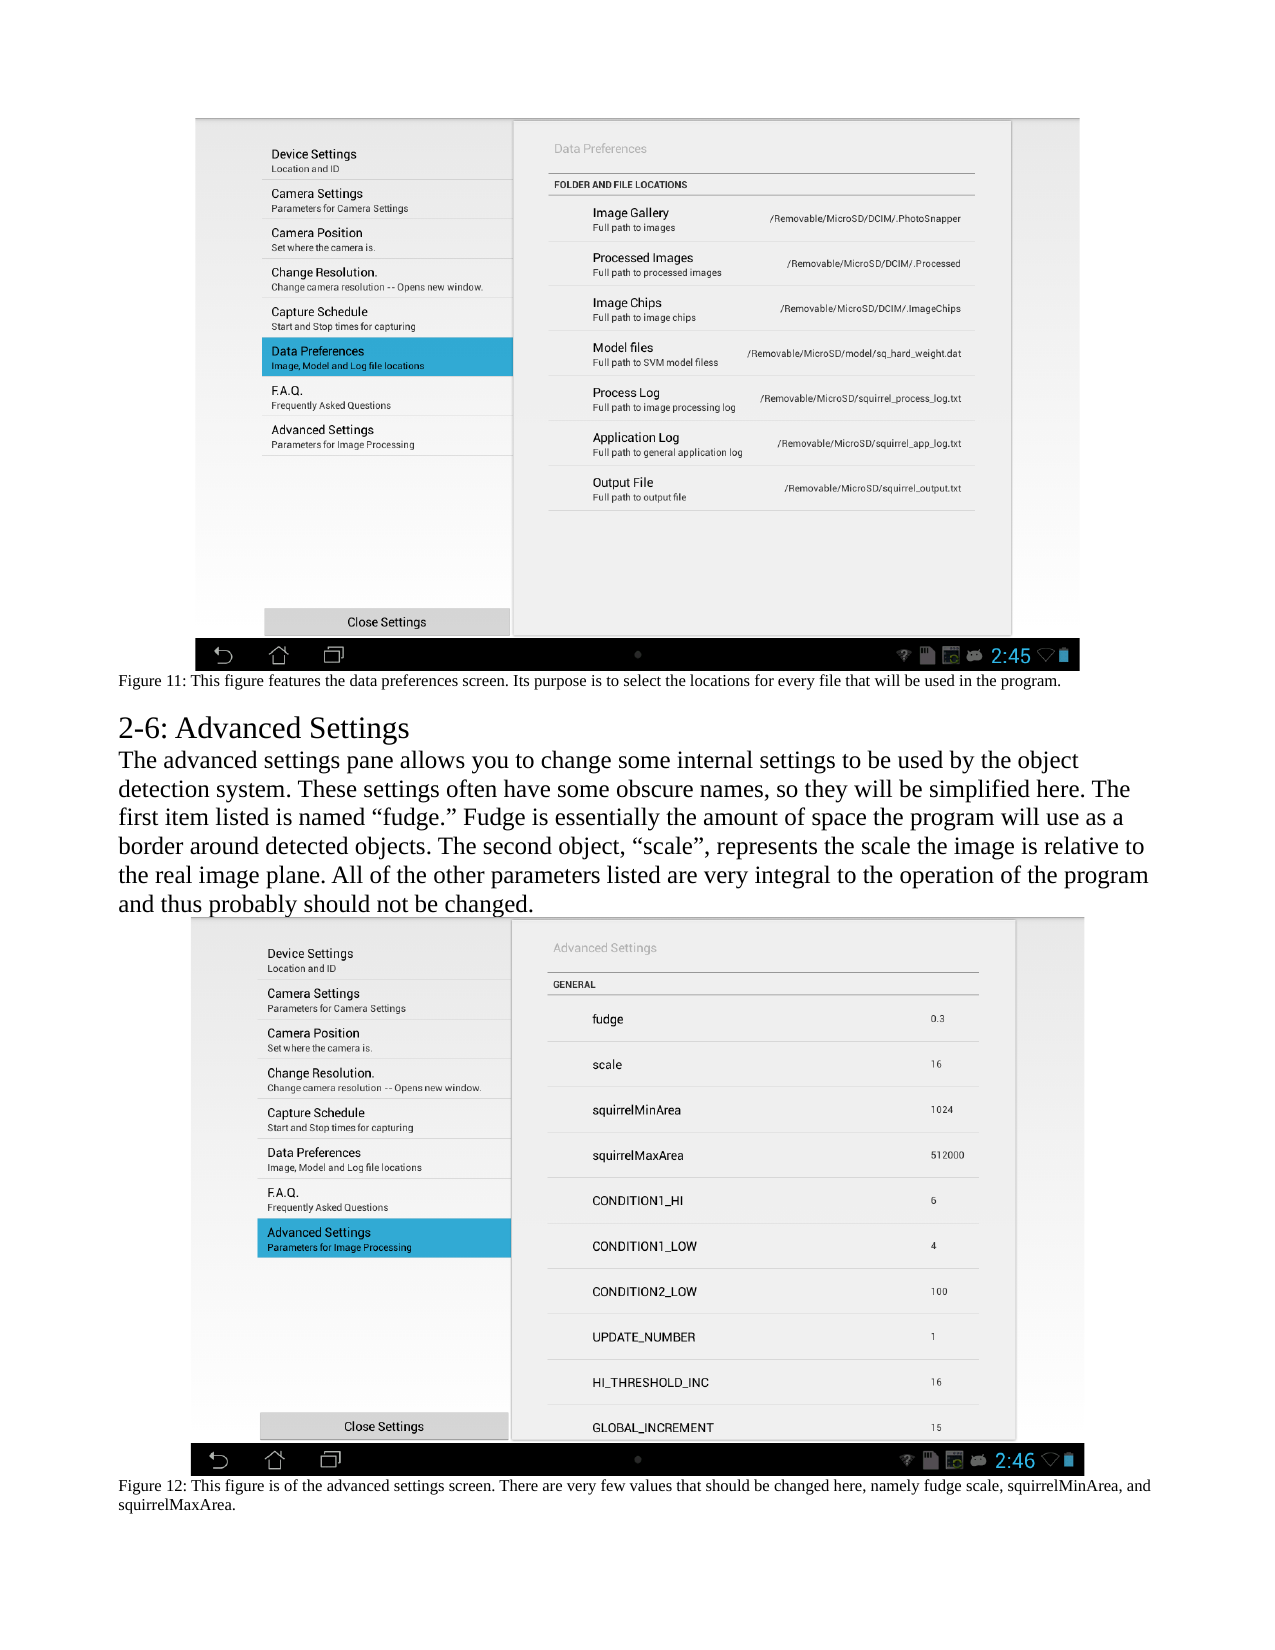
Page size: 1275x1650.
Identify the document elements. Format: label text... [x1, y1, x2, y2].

text 2-6: Advanced Settings [118, 709, 1157, 745]
text Figure 11: This figure features the data preferences screen. Its purpose is to select the locations for every file that will be used in the program. [118, 118, 1157, 690]
text Figure 12: This figure is of the advanced settings screen. There are very few values that should be changed here, namely fudge scale, squirrelMinArea, and squirrelMaxArea. [118, 917, 1157, 1514]
picture [190, 917, 1085, 1476]
picture [195, 118, 1080, 671]
text The advanced settings pane allows you to change some internal settings to be used by the object detection system. These settings often have some obscure names, so they will be simplified here. The first item listed is named “fudge.” Fudge is essentially the amount of space the program will use as a border around detected objects. The second object, “scale”, represents the scale the image is relative to the real image plane. All of the other parameters listed are very integral to the operation of the program and thus probably should not be changed. [118, 745, 1157, 917]
